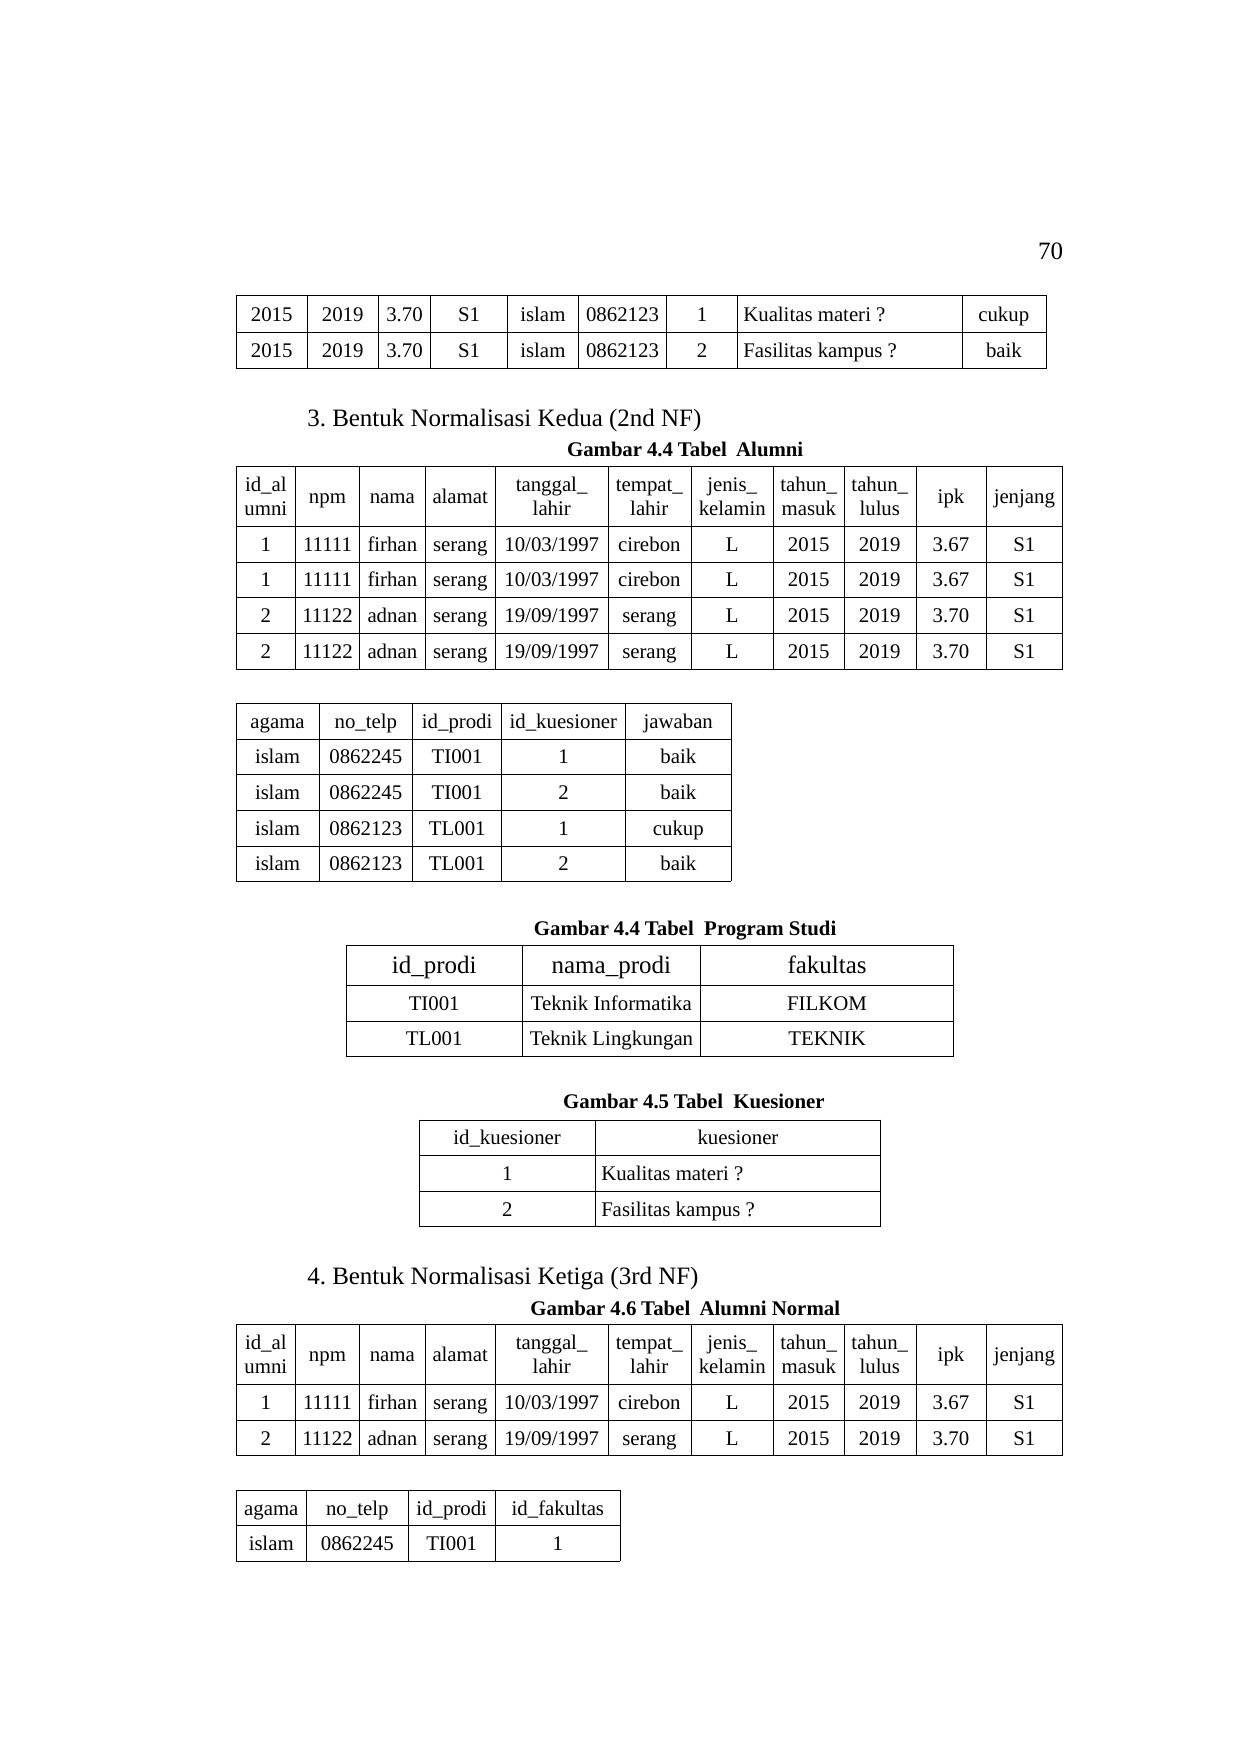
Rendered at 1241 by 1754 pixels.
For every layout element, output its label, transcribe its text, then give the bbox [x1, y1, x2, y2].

table_cell 1 [496, 1526, 620, 1561]
table_header id_kuesioner [502, 704, 625, 739]
table_cell 10/03/1997 [496, 1385, 608, 1419]
table_cell 2019 [308, 296, 378, 332]
table_header id_alumni [237, 1325, 295, 1384]
table_cell adnan [360, 598, 425, 633]
table_cell firhan [360, 563, 425, 597]
table_cell islam [237, 740, 319, 774]
table_cell islam [508, 296, 578, 332]
table_header jenjang [987, 467, 1062, 526]
table_header fakultas [701, 946, 953, 985]
table_header nama [360, 467, 425, 526]
table_header tahun_lulus [845, 467, 916, 526]
table_cell 11122 [296, 598, 359, 633]
table_cell 19/09/1997 [496, 634, 608, 668]
table_header nama [360, 1325, 425, 1384]
table_cell 19/09/1997 [496, 1421, 608, 1455]
table_cell 2019 [845, 527, 916, 562]
table_cell 1 [237, 563, 295, 597]
table_header agama [237, 1491, 306, 1525]
table_cell 19/09/1997 [496, 598, 608, 633]
table_cell S1 [987, 563, 1062, 597]
table_cell 3.67 [917, 1385, 986, 1419]
table_cell 2 [502, 775, 625, 810]
table_cell 1 [667, 296, 737, 332]
table_cell 2 [237, 598, 295, 633]
table_cell TI001 [409, 1526, 495, 1561]
table_cell 2015 [774, 527, 844, 562]
table_cell S1 [987, 598, 1062, 633]
text Gambar 4.4 Tabel Program Studi [307, 916, 1063, 940]
table_cell 3.67 [917, 563, 986, 597]
table_header tanggal_ lahir [496, 467, 608, 526]
table_cell 0862245 [307, 1526, 408, 1561]
table_cell cukup [626, 811, 731, 846]
table_header jenis_ kelamin [692, 1325, 773, 1384]
table_cell cukup [963, 296, 1046, 332]
table_cell serang [426, 563, 495, 597]
table_cell 3.70 [379, 333, 430, 368]
table_cell islam [237, 775, 319, 810]
table_cell 2019 [308, 333, 378, 368]
table_header tempat_ lahir [609, 1325, 691, 1384]
table_cell 3.67 [917, 527, 986, 562]
table_cell Kualitas materi ? [738, 296, 962, 332]
table_cell firhan [360, 1385, 425, 1419]
table_cell [1047, 332, 1051, 368]
text Gambar 4.5 Tabel Kuesioner [331, 1085, 1063, 1114]
table_cell serang [426, 1385, 495, 1419]
table_cell 0862123 [320, 847, 412, 881]
table_cell adnan [360, 1421, 425, 1455]
table_header kuesioner [596, 1121, 880, 1155]
table_cell S1 [431, 333, 507, 368]
table_cell 2 [667, 333, 737, 368]
table_cell serang [426, 527, 495, 562]
table_cell serang [426, 1421, 495, 1455]
table_cell 3.70 [917, 634, 986, 668]
table_cell 1 [420, 1156, 595, 1191]
table_cell TI001 [347, 986, 522, 1021]
table_cell islam [237, 811, 319, 846]
table_header jawaban [626, 704, 731, 739]
table_cell 11122 [296, 634, 359, 668]
table_cell TEKNIK [701, 1022, 953, 1056]
table_cell L [692, 527, 773, 562]
table_cell L [692, 1421, 773, 1455]
table_cell Teknik Lingkungan [523, 1022, 700, 1056]
table_header no_telp [307, 1491, 408, 1525]
table_header ipk [917, 1325, 986, 1384]
table_header tahun_masuk [774, 467, 844, 526]
table_cell S1 [987, 634, 1062, 668]
table_header id_prodi [409, 1491, 495, 1525]
table_cell 10/03/1997 [496, 527, 608, 562]
table_cell FILKOM [701, 986, 953, 1021]
table_cell 2015 [237, 333, 307, 368]
table_header id_prodi [347, 946, 522, 985]
text Gambar 4.6 Tabel Alumni Normal [307, 1295, 1063, 1319]
table_cell baik [626, 847, 731, 881]
table_cell serang [609, 634, 691, 668]
table_cell firhan [360, 527, 425, 562]
table_cell TL001 [413, 847, 501, 881]
table_cell [1047, 295, 1051, 332]
table_cell 3.70 [379, 296, 430, 332]
table_cell serang [426, 634, 495, 668]
table_cell 1 [237, 1385, 295, 1419]
table_cell baik [963, 333, 1046, 368]
table_cell 2015 [237, 296, 307, 332]
table_cell 11111 [296, 1385, 359, 1419]
table_cell L [692, 563, 773, 597]
table_header id_fakultas [496, 1491, 620, 1525]
table_cell S1 [987, 1421, 1062, 1455]
table_cell L [692, 598, 773, 633]
table_header no_telp [320, 704, 412, 739]
table_cell 0862123 [579, 333, 666, 368]
table_cell S1 [987, 527, 1062, 562]
table_cell S1 [987, 1385, 1062, 1419]
table_cell 0862245 [320, 775, 412, 810]
table_cell adnan [360, 634, 425, 668]
table_cell 0862123 [320, 811, 412, 846]
table_cell TL001 [413, 811, 501, 846]
table_cell 2 [237, 1421, 295, 1455]
table_cell L [692, 634, 773, 668]
table_cell 2015 [774, 598, 844, 633]
table_cell islam [508, 333, 578, 368]
table_header id_prodi [413, 704, 501, 739]
table_cell 2015 [774, 1421, 844, 1455]
text 3. Bentuk Normalisasi Kedua (2nd NF) [307, 403, 1063, 432]
table_cell 2019 [845, 563, 916, 597]
table_cell 2 [420, 1192, 595, 1226]
table_cell 11122 [296, 1421, 359, 1455]
table_header ipk [917, 467, 986, 526]
table_header alamat [426, 1325, 495, 1384]
table_header jenjang [987, 1325, 1062, 1384]
table_cell serang [609, 598, 691, 633]
table_cell 11111 [296, 527, 359, 562]
table_cell 2015 [774, 563, 844, 597]
table_cell baik [626, 775, 731, 810]
table_cell 3.70 [917, 1421, 986, 1455]
text Gambar 4.4 Tabel Alumni [307, 437, 1063, 461]
table_header tanggal_ lahir [496, 1325, 608, 1384]
table_cell TI001 [413, 740, 501, 774]
table_header jenis_ kelamin [692, 467, 773, 526]
table_cell 11111 [296, 563, 359, 597]
table_header nama_prodi [523, 946, 700, 985]
table_cell cirebon [609, 527, 691, 562]
table_cell 3.70 [917, 598, 986, 633]
table_cell 2 [237, 634, 295, 668]
table_cell TL001 [347, 1022, 522, 1056]
table_cell Fasilitas kampus ? [596, 1192, 880, 1226]
table_cell 1 [237, 527, 295, 562]
table_header tahun_masuk [774, 1325, 844, 1384]
table_cell TI001 [413, 775, 501, 810]
table_header tempat_ lahir [609, 467, 691, 526]
table_cell L [692, 1385, 773, 1419]
table_cell Fasilitas kampus ? [738, 333, 962, 368]
table_header alamat [426, 467, 495, 526]
table_cell 2019 [845, 1421, 916, 1455]
table_cell 2015 [774, 1385, 844, 1419]
table_cell 2019 [845, 1385, 916, 1419]
table_header npm [296, 1325, 359, 1384]
table_cell cirebon [609, 1385, 691, 1419]
table_cell 0862123 [579, 296, 666, 332]
table_cell 10/03/1997 [496, 563, 608, 597]
table_cell S1 [431, 296, 507, 332]
table_cell Teknik Informatika [523, 986, 700, 1021]
table_cell 2019 [845, 634, 916, 668]
table_cell 1 [502, 811, 625, 846]
table_header agama [237, 704, 319, 739]
table_header id_alumni [237, 467, 295, 526]
table_header npm [296, 467, 359, 526]
table_cell 2015 [774, 634, 844, 668]
table_cell serang [609, 1421, 691, 1455]
table_header id_kuesioner [420, 1121, 595, 1155]
table_cell 2019 [845, 598, 916, 633]
table_cell islam [237, 1526, 306, 1561]
table_cell baik [626, 740, 731, 774]
table_cell 1 [502, 740, 625, 774]
table_cell cirebon [609, 563, 691, 597]
table_cell 0862245 [320, 740, 412, 774]
text 4. Bentuk Normalisasi Ketiga (3rd NF) [307, 1261, 1063, 1290]
table_cell 2 [502, 847, 625, 881]
table_cell islam [237, 847, 319, 881]
table_header tahun_lulus [845, 1325, 916, 1384]
table_cell Kualitas materi ? [596, 1156, 880, 1191]
table_cell serang [426, 598, 495, 633]
